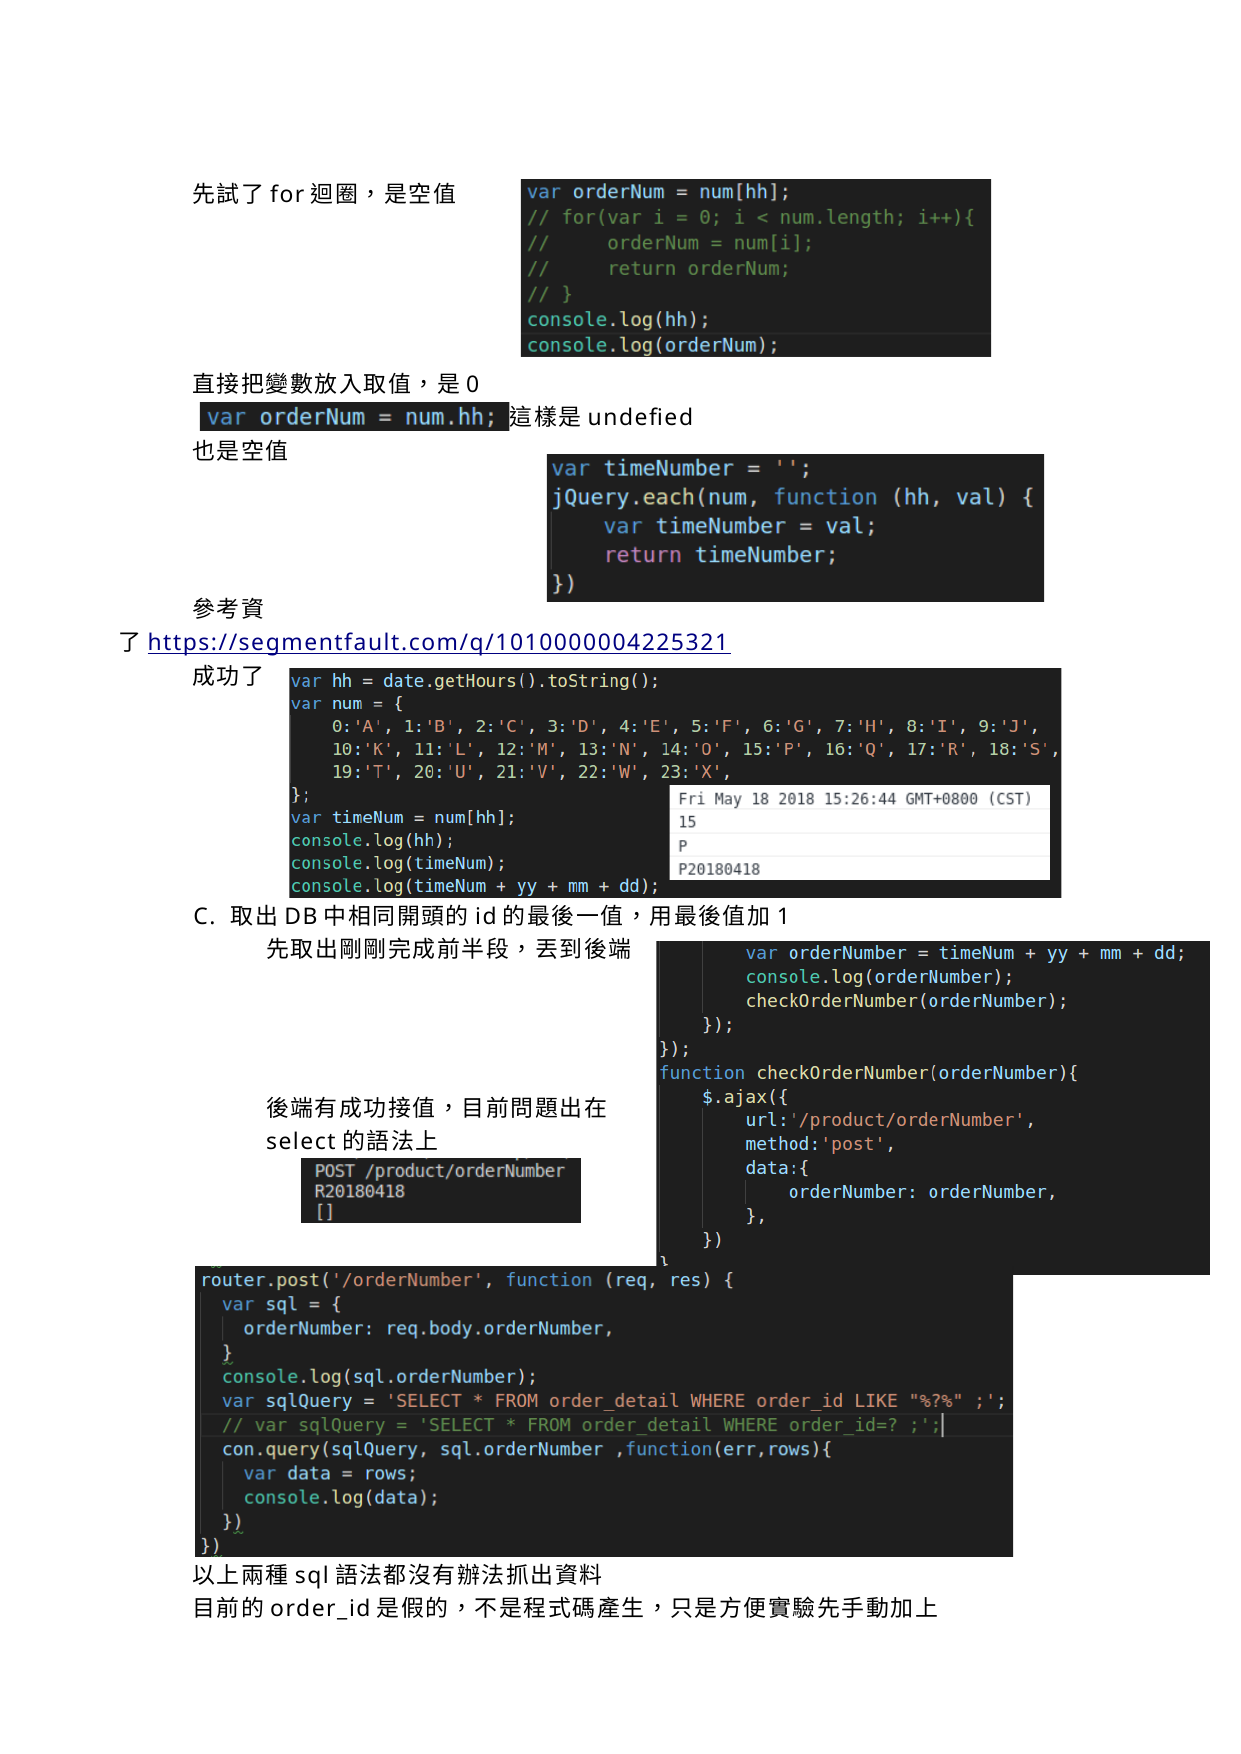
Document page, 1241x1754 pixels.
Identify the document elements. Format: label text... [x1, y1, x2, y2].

picture [195, 941, 1210, 1557]
picture [289, 668, 1062, 898]
text 直接把變數放入取值，是0 [118, 366, 1122, 399]
list 取出DB中相同開頭的id的最後一值，用最後值加1 [193, 878, 1122, 931]
text 成功了 [118, 658, 1122, 691]
picture [301, 1158, 581, 1223]
text 參考資了https://segmentfault.com/q/1010000004225321 [118, 591, 1122, 658]
text 先試了for迴圈，是空值 [118, 176, 1122, 210]
picture [546, 454, 1045, 602]
text 以上兩種sql語法都沒有辦法抓出資料 [118, 1250, 1122, 1590]
text 這樣是undefied [118, 399, 1122, 433]
text 也是空值 [118, 433, 1122, 466]
picture [520, 179, 992, 357]
text 後端有成功接值，目前問題出在 select的語法上 [118, 1089, 656, 1156]
text 目前的order_id是假的，不是程式碼產生，只是方便實驗先手動加上 [118, 1590, 1122, 1623]
text 先取出剛剛完成前半段，丟到後端 [118, 931, 1122, 964]
picture [199, 402, 510, 431]
